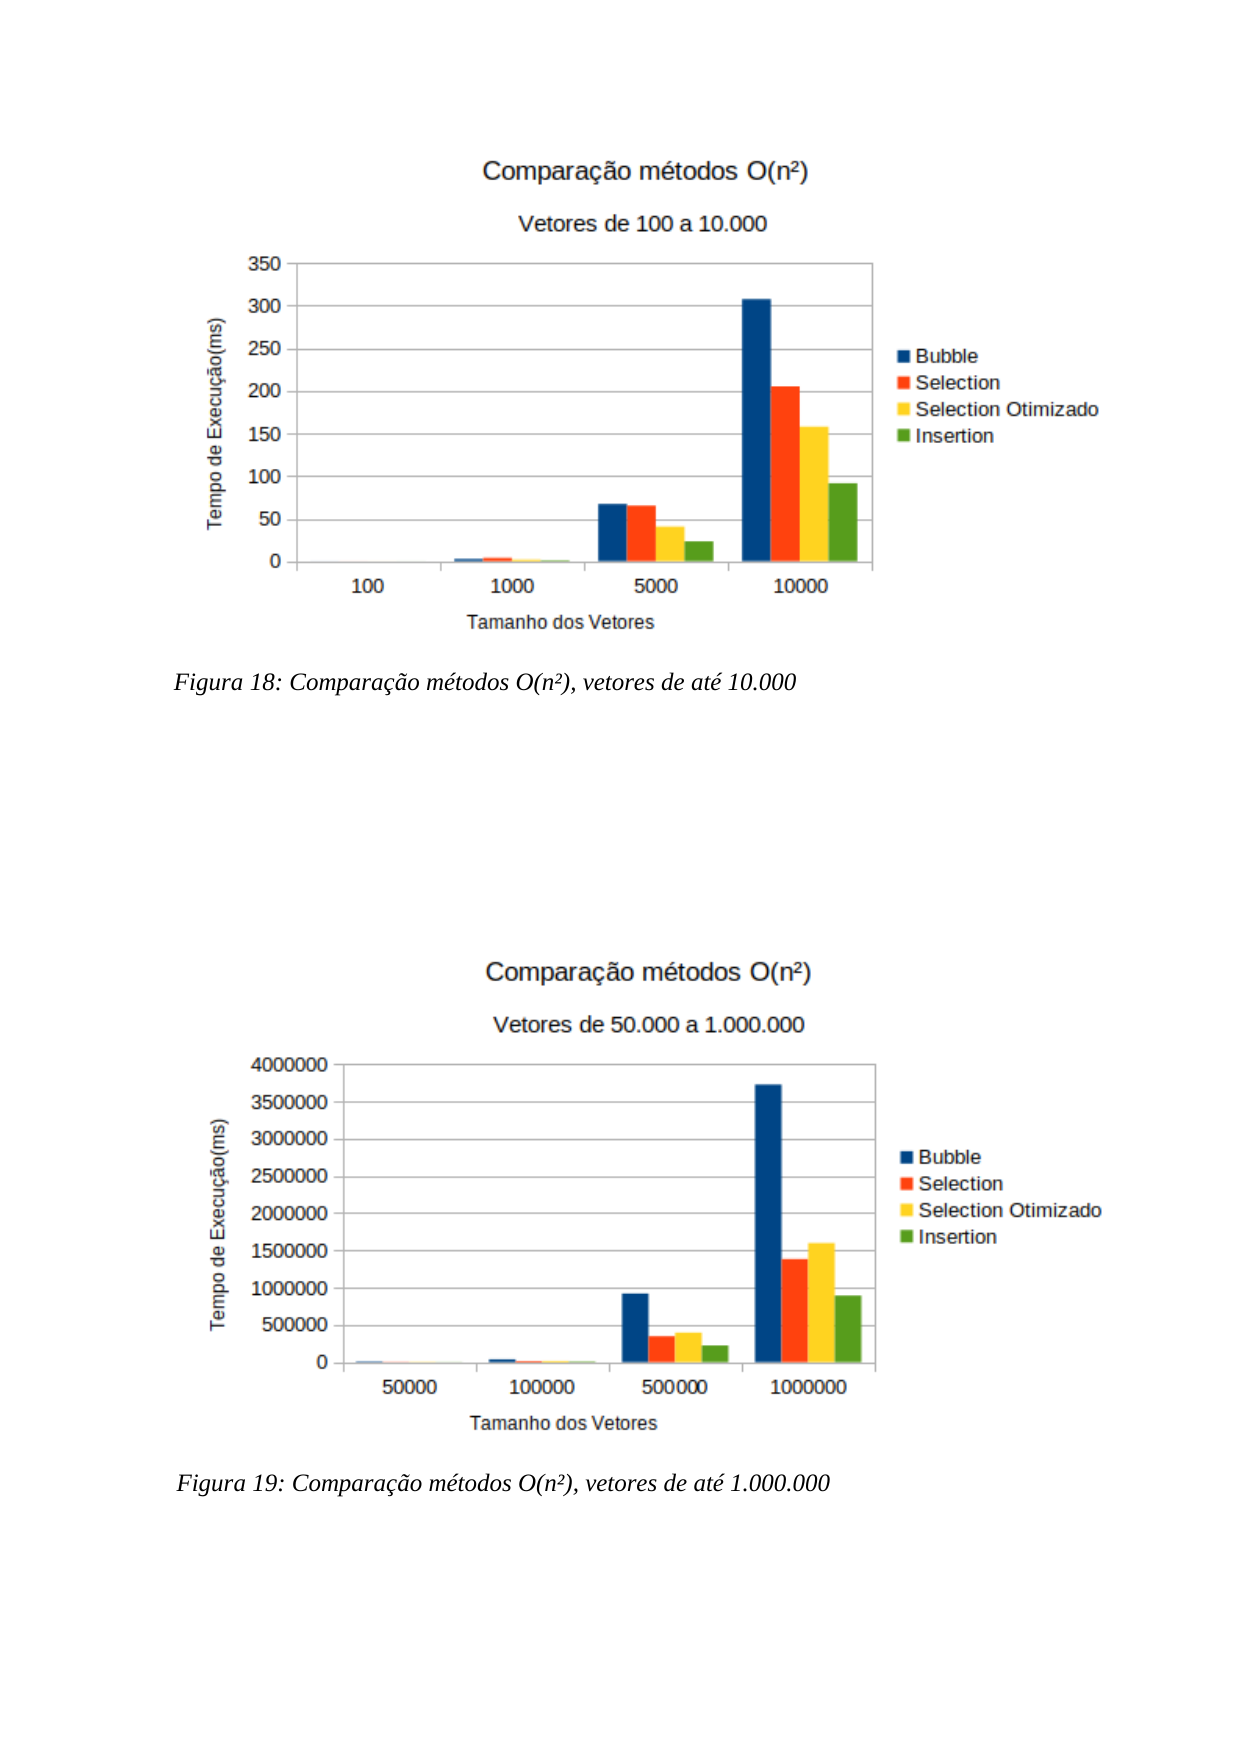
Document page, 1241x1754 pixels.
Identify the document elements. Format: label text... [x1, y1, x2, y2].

picture [173, 130, 1119, 662]
picture [176, 931, 1122, 1463]
text Figura 18: Comparação métodos O(n²), vetores de até 10.000 [174, 662, 1119, 696]
text Figura 19: Comparação métodos O(n²), vetores de até 1.000.000 [176, 1463, 1121, 1497]
